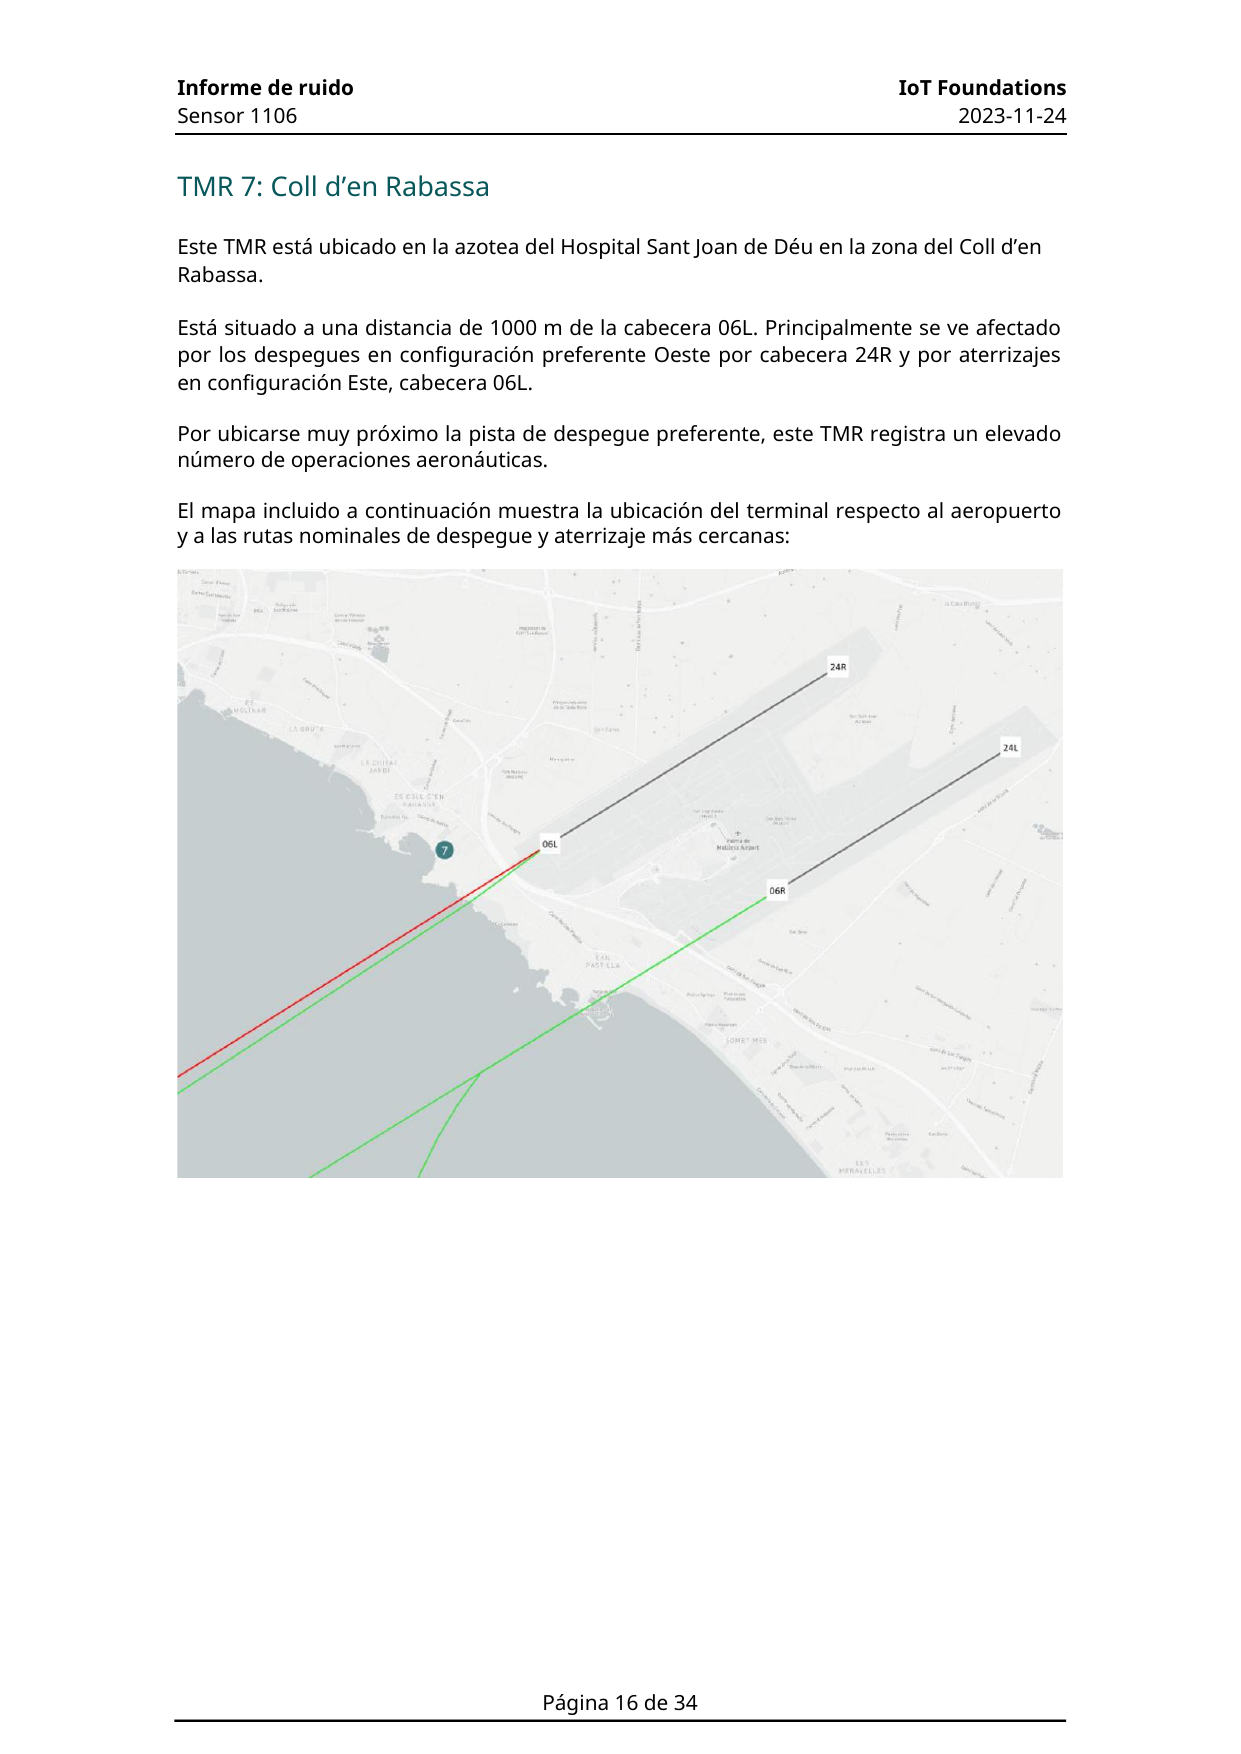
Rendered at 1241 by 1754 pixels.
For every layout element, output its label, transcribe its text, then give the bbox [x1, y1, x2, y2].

text Este TMR está ubicado en la azotea del Hospital Sant Joan de Déu en la zona del Coll d’en Rabassa. [177, 232, 1090, 289]
picture [177, 569, 1063, 1178]
text TMR 7: Coll d’en Rabassa [177, 168, 1090, 205]
table_cell 2023-11-24 [575, 102, 1067, 130]
table_header IoT Foundations [575, 73, 1067, 102]
text Página 16 de 34 [150, 1688, 1089, 1717]
text El mapa incluido a continuación muestra la ubicación del terminal respecto al aeropuerto y a las rutas nominales de despegue y aterrizaje más cercanas: [177, 497, 1062, 550]
table_header Informe de ruido [175, 73, 575, 102]
text Por ubicarse muy próximo la pista de despegue preferente, este TMR registra un elevado número de operaciones aeronáuticas. [177, 421, 1062, 473]
table_cell Sensor 1106 [175, 102, 575, 130]
text Está situado a una distancia de 1000 m de la cabecera 06L. Principalmente se ve afectado por los despegues en configuración preferente Oeste por cabecera 24R y por aterrizajes en configuración Este, cabecera 06L. [177, 313, 1062, 397]
